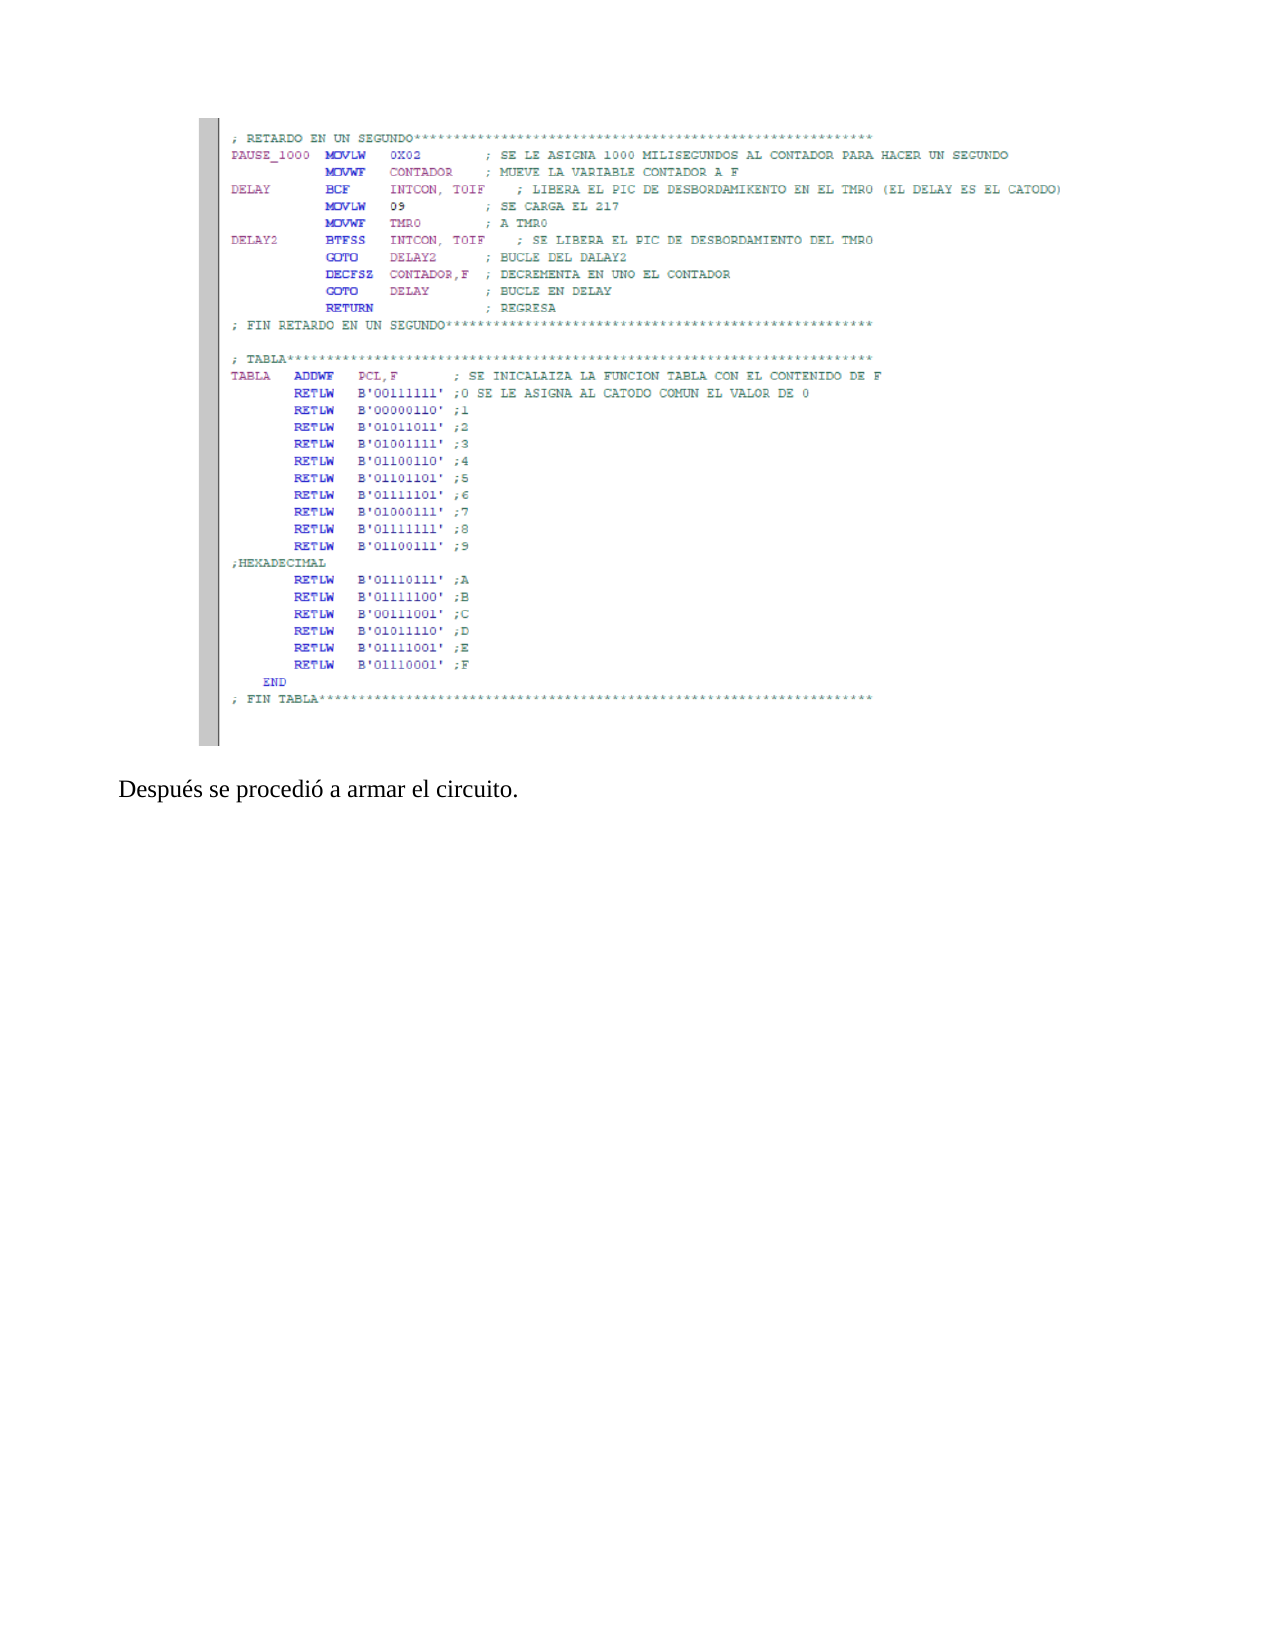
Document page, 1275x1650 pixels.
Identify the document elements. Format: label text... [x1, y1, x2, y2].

text Después se procedió a armar el circuito. [118, 774, 1157, 803]
picture [198, 118, 1077, 746]
